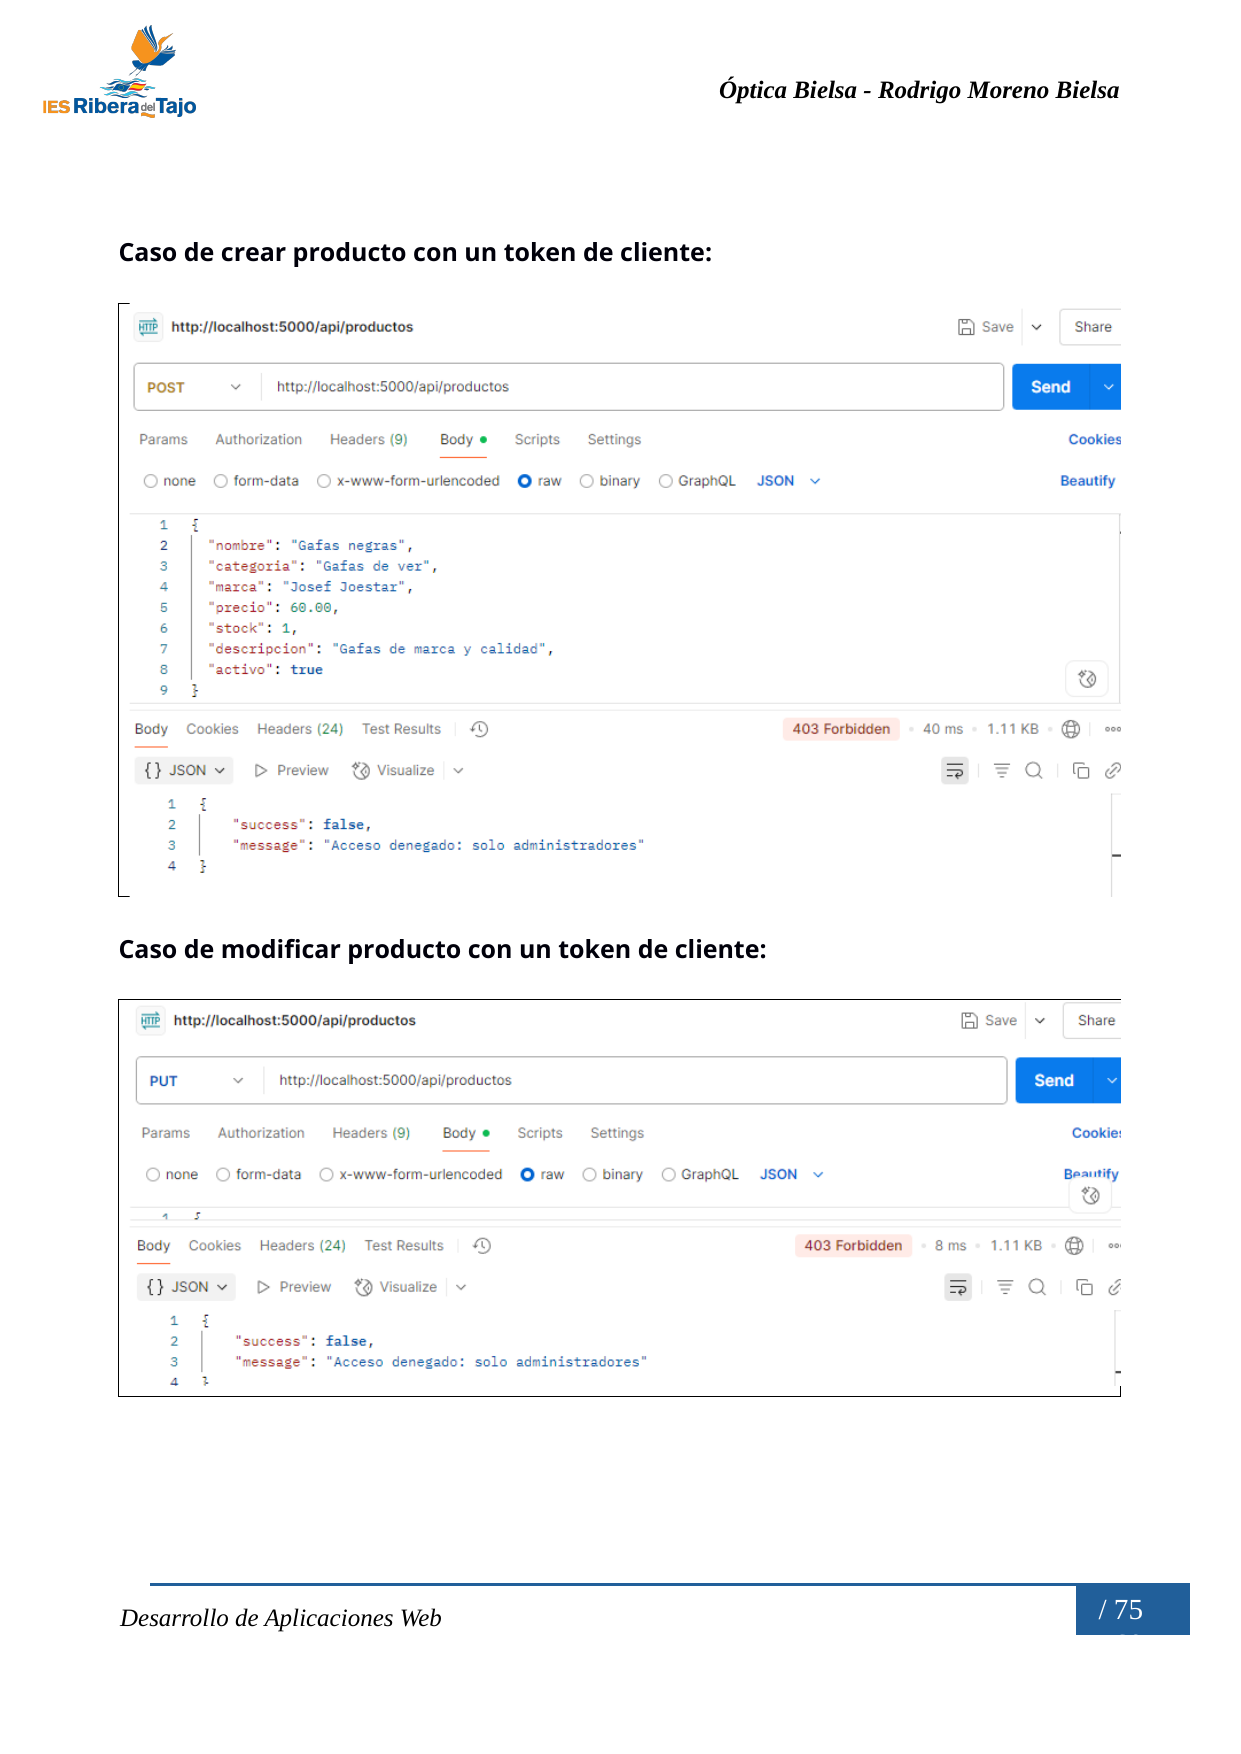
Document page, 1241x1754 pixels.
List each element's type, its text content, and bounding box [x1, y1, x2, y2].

text Caso de crear producto con un token de cliente: [118, 235, 1122, 269]
table_header [119, 304, 129, 896]
text Caso de modificar producto con un token de cliente: [118, 931, 1122, 965]
table_header [119, 1000, 1120, 1396]
